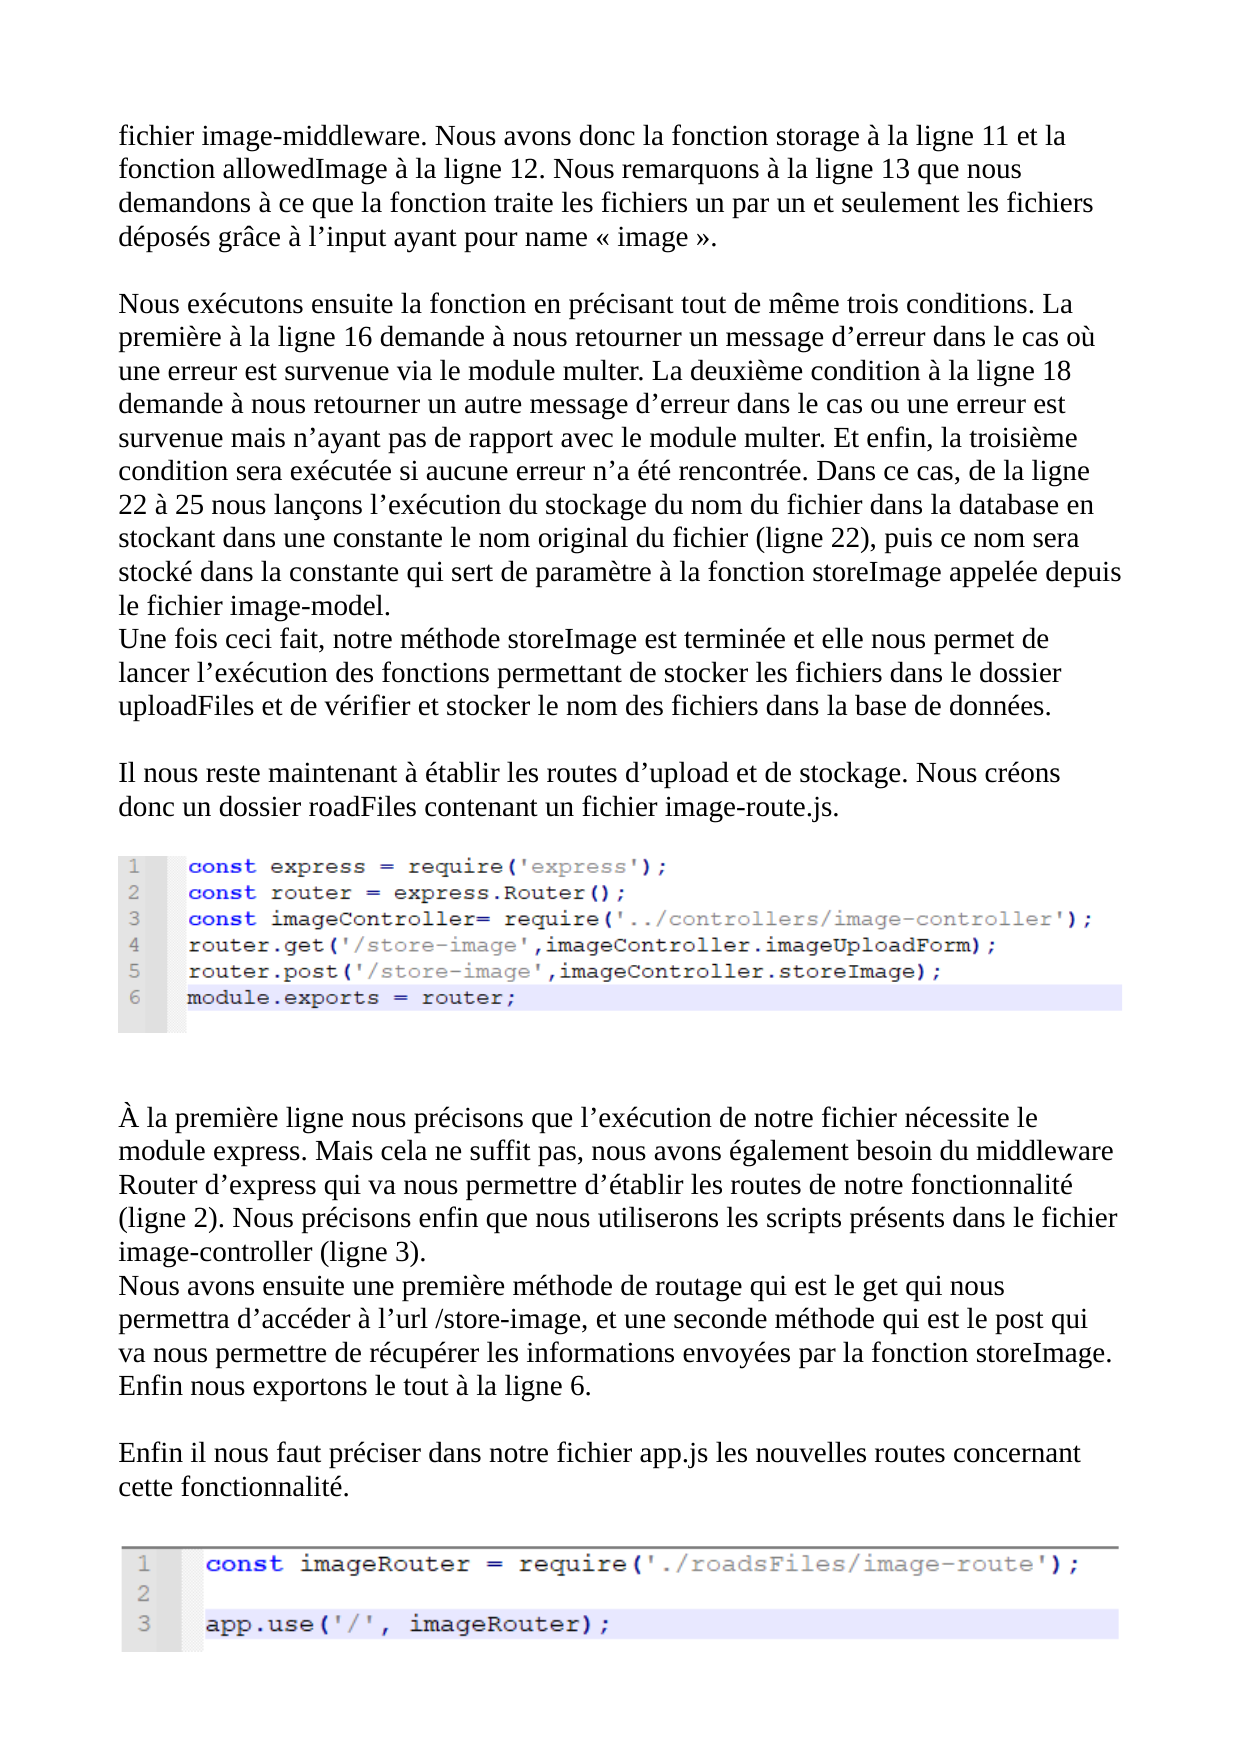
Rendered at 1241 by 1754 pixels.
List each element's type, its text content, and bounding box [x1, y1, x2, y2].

text fichier image-middleware. Nous avons donc la fonction storage à la ligne 11 et la fonction allowedImage à la ligne 12. Nous remarquons à la ligne 13 que nous demandons à ce que la fonction traite les fichiers un par un et seulement les fichiers déposés grâce à l’input ayant pour name « image ». [118, 118, 1122, 252]
picture [118, 856, 1123, 1033]
text Nous avons ensuite une première méthode de routage qui est le get qui nous permettra d’accéder à l’url /store-image, et une seconde méthode qui est le post qui va nous permettre de récupérer les informations envoyées par la fonction storeImage. [118, 1268, 1122, 1368]
picture [121, 1546, 1119, 1652]
text Enfin nous exportons le tout à la ligne 6. [118, 1368, 1122, 1402]
text Enfin il nous faut préciser dans notre fichier app.js les nouvelles routes concernant cette fonctionnalité. [118, 1435, 1122, 1502]
text Une fois ceci fait, notre méthode storeImage est terminée et elle nous permet de lancer l’exécution des fonctions permettant de stocker les fichiers dans le dossier uploadFiles et de vérifier et stocker le nom des fichiers dans la base de données. [118, 621, 1122, 722]
text Il nous reste maintenant à établir les routes d’upload et de stockage. Nous créons donc un dossier roadFiles contenant un fichier image-route.js. [118, 755, 1122, 822]
text À la première ligne nous précisons que l’exécution de notre fichier nécessite le module express. Mais cela ne suffit pas, nous avons également besoin du middleware Router d’express qui va nous permettre d’établir les routes de notre fonctionnalité (ligne 2). Nous précisons enfin que nous utiliserons les scripts présents dans le fichier image-controller (ligne 3). [118, 1100, 1122, 1268]
text Nous exécutons ensuite la fonction en précisant tout de même trois conditions. La première à la ligne 16 demande à nous retourner un message d’erreur dans le cas où une erreur est survenue via le module multer. La deuxième condition à la ligne 18 demande à nous retourner un autre message d’erreur dans le cas ou une erreur est survenue mais n’ayant pas de rapport avec le module multer. Et enfin, la troisième condition sera exécutée si aucune erreur n’a été rencontrée. Dans ce cas, de la ligne 22 à 25 nous lançons l’exécution du stockage du nom du fichier dans la database en stockant dans une constante le nom original du fichier (ligne 22), puis ce nom sera stocké dans la constante qui sert de paramètre à la fonction storeImage appelée depuis le fichier image-model. [118, 286, 1122, 621]
